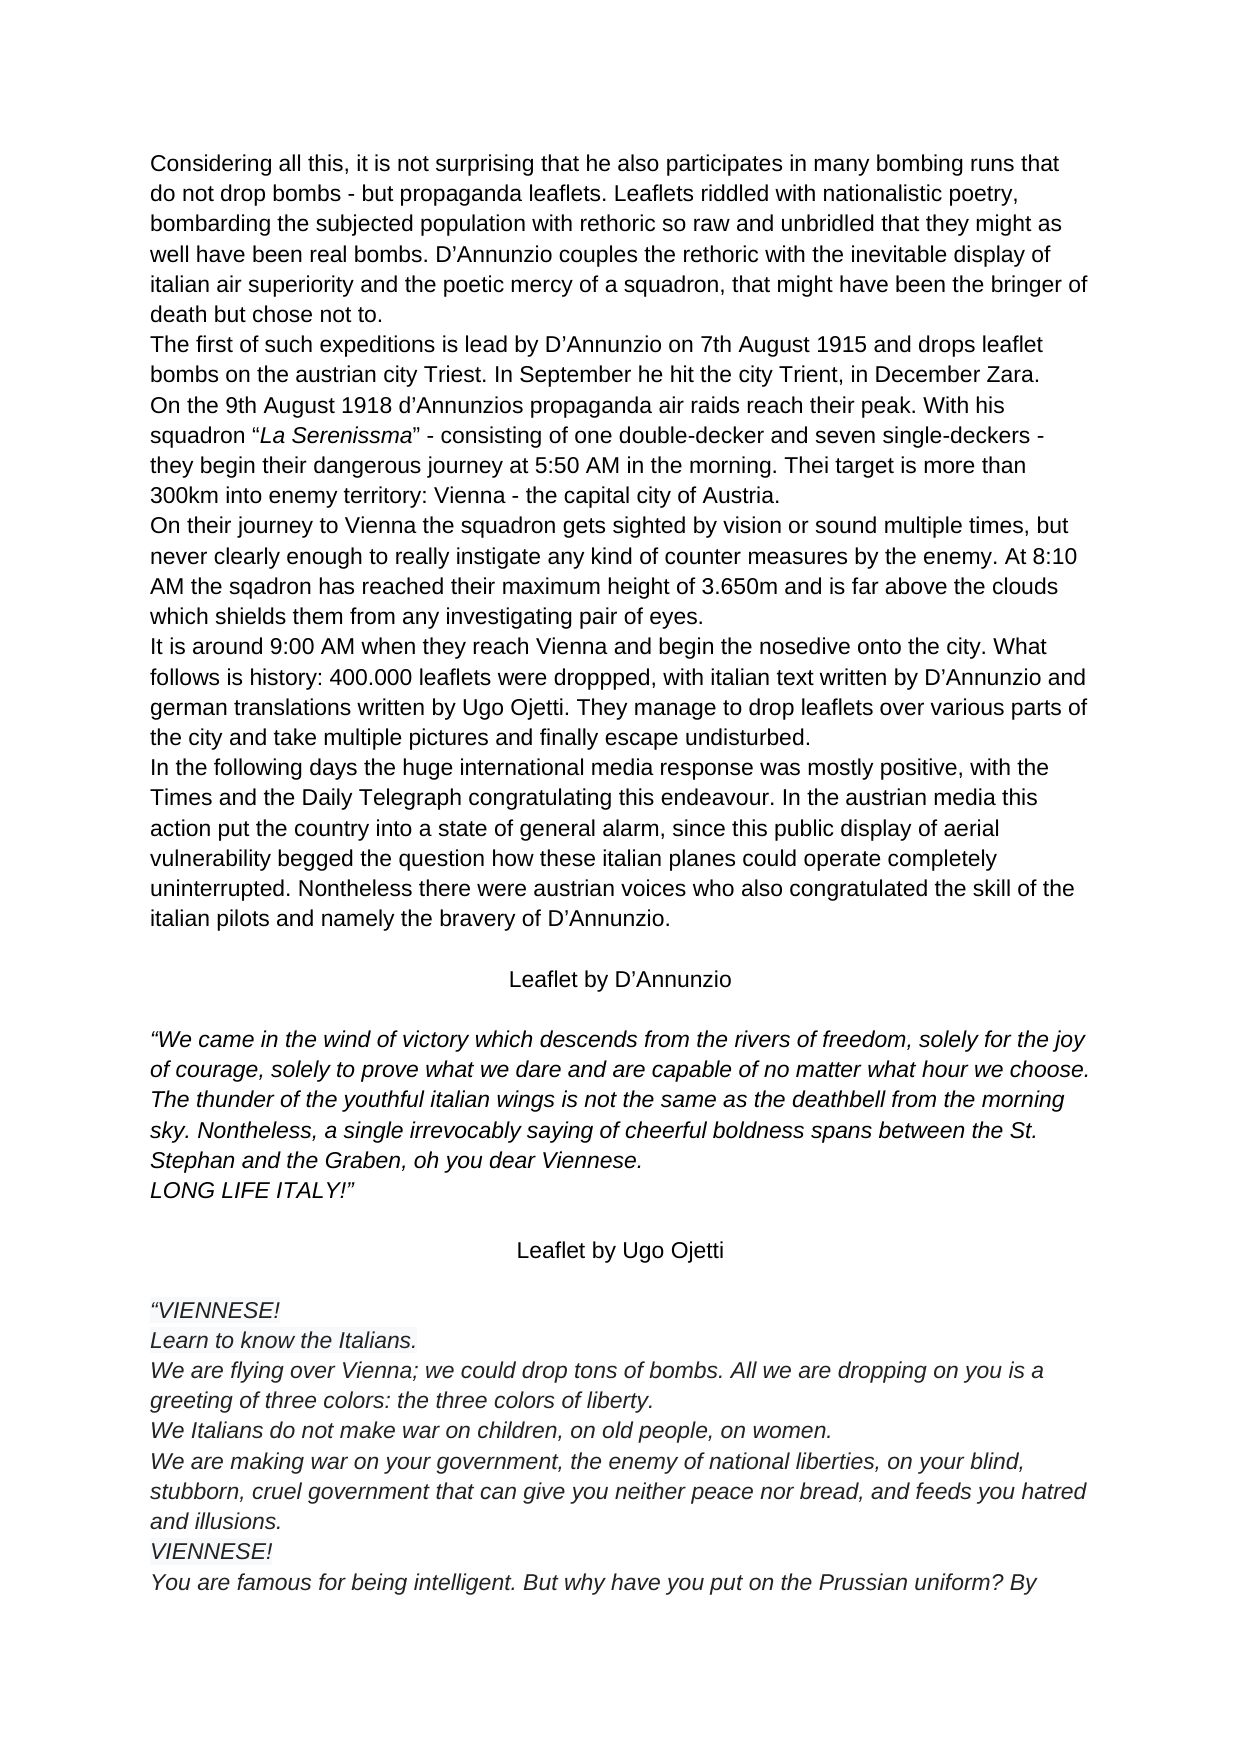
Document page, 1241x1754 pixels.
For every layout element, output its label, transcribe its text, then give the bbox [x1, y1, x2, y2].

text Leaflet by D’Annunzio [150, 966, 1090, 992]
text On the 9th August 1918 d’Annunzios propaganda air raids reach their peak. With his squadron “La Serenissma” - consisting of one double-decker and seven single-deckers - they begin their dangerous journey at 5:50 AM in the morning. Thei target is more than 300km into enemy territory: Vienna - the capital city of Austria. [150, 392, 1090, 509]
text We Italians do not make war on children, on old people, on women. [150, 1417, 1090, 1444]
text In the following days the huge international media response was mostly positive, with the Times and the Daily Telegraph congratulating this endeavour. In the austrian media this action put the country into a state of general alarm, since this public display of aerial vulnerability begged the question how these italian planes could operate completely uninterrupted. Nontheless there were austrian voices who also congratulated the skill of the italian pilots and namely the bravery of D’Annunzio. [150, 754, 1090, 932]
text You are famous for being intelligent. But why have you put on the Prussian uniform? By [150, 1568, 1090, 1595]
text Learn to know the Italians. [150, 1327, 1090, 1353]
text We are making war on your government, the enemy of national liberties, on your blind, stubborn, cruel government that can give you neither peace nor bread, and feeds you hatred and illusions. [150, 1448, 1090, 1534]
text On their journey to Vienna the squadron gets sighted by vision or sound multiple times, but never clearly enough to really instigate any kind of counter measures by the enemy. At 8:10 AM the sqadron has reached their maximum height of 3.650m and is far above the clouds which shields them from any investigating pair of eyes. [150, 512, 1090, 629]
text “VIENNESE! [150, 1297, 1090, 1323]
text VIENNESE! [150, 1538, 1090, 1565]
text We are flying over Vienna; we could drop tons of bombs. All we are dropping on you is a greeting of three colors: the three colors of liberty. [150, 1357, 1090, 1414]
text Considering all this, it is not surprising that he also participates in many bombing runs that do not drop bombs - but propaganda leaflets. Leaflets riddled with nationalistic poetry, bombarding the subjected population with rethoric so raw and unbridled that they might as well have been real bombs. D’Annunzio couples the rethoric with the inevitable display of italian air superiority and the poetic mercy of a squadron, that might have been the bringer of death but chose not to. [150, 150, 1090, 327]
text Leaflet by Ugo Ojetti [150, 1237, 1090, 1264]
text The first of such expeditions is lead by D’Annunzio on 7th August 1915 and drops leaflet bombs on the austrian city Triest. In September he hit the city Trient, in December Zara. [150, 331, 1090, 388]
text The thunder of the youthful italian wings is not the same as the deathbell from the morning sky. Nontheless, a single irrevocably saying of cheerful boldness spans between the St. Stephan and the Graben, oh you dear Viennese. [150, 1086, 1090, 1173]
text LONG LIFE ITALY!” [150, 1177, 1090, 1203]
text “We came in the wind of victory which descends from the rivers of freedom, solely for the joy of courage, solely to prove what we dare and are capable of no matter what hour we choose. [150, 1026, 1090, 1083]
text It is around 9:00 AM when they reach Vienna and begin the nosedive onto the city. What follows is history: 400.000 leaflets were droppped, with italian text written by D’Annunzio and german translations written by Ugo Ojetti. They manage to drop leaflets over various parts of the city and take multiple pictures and finally escape undisturbed. [150, 633, 1090, 750]
